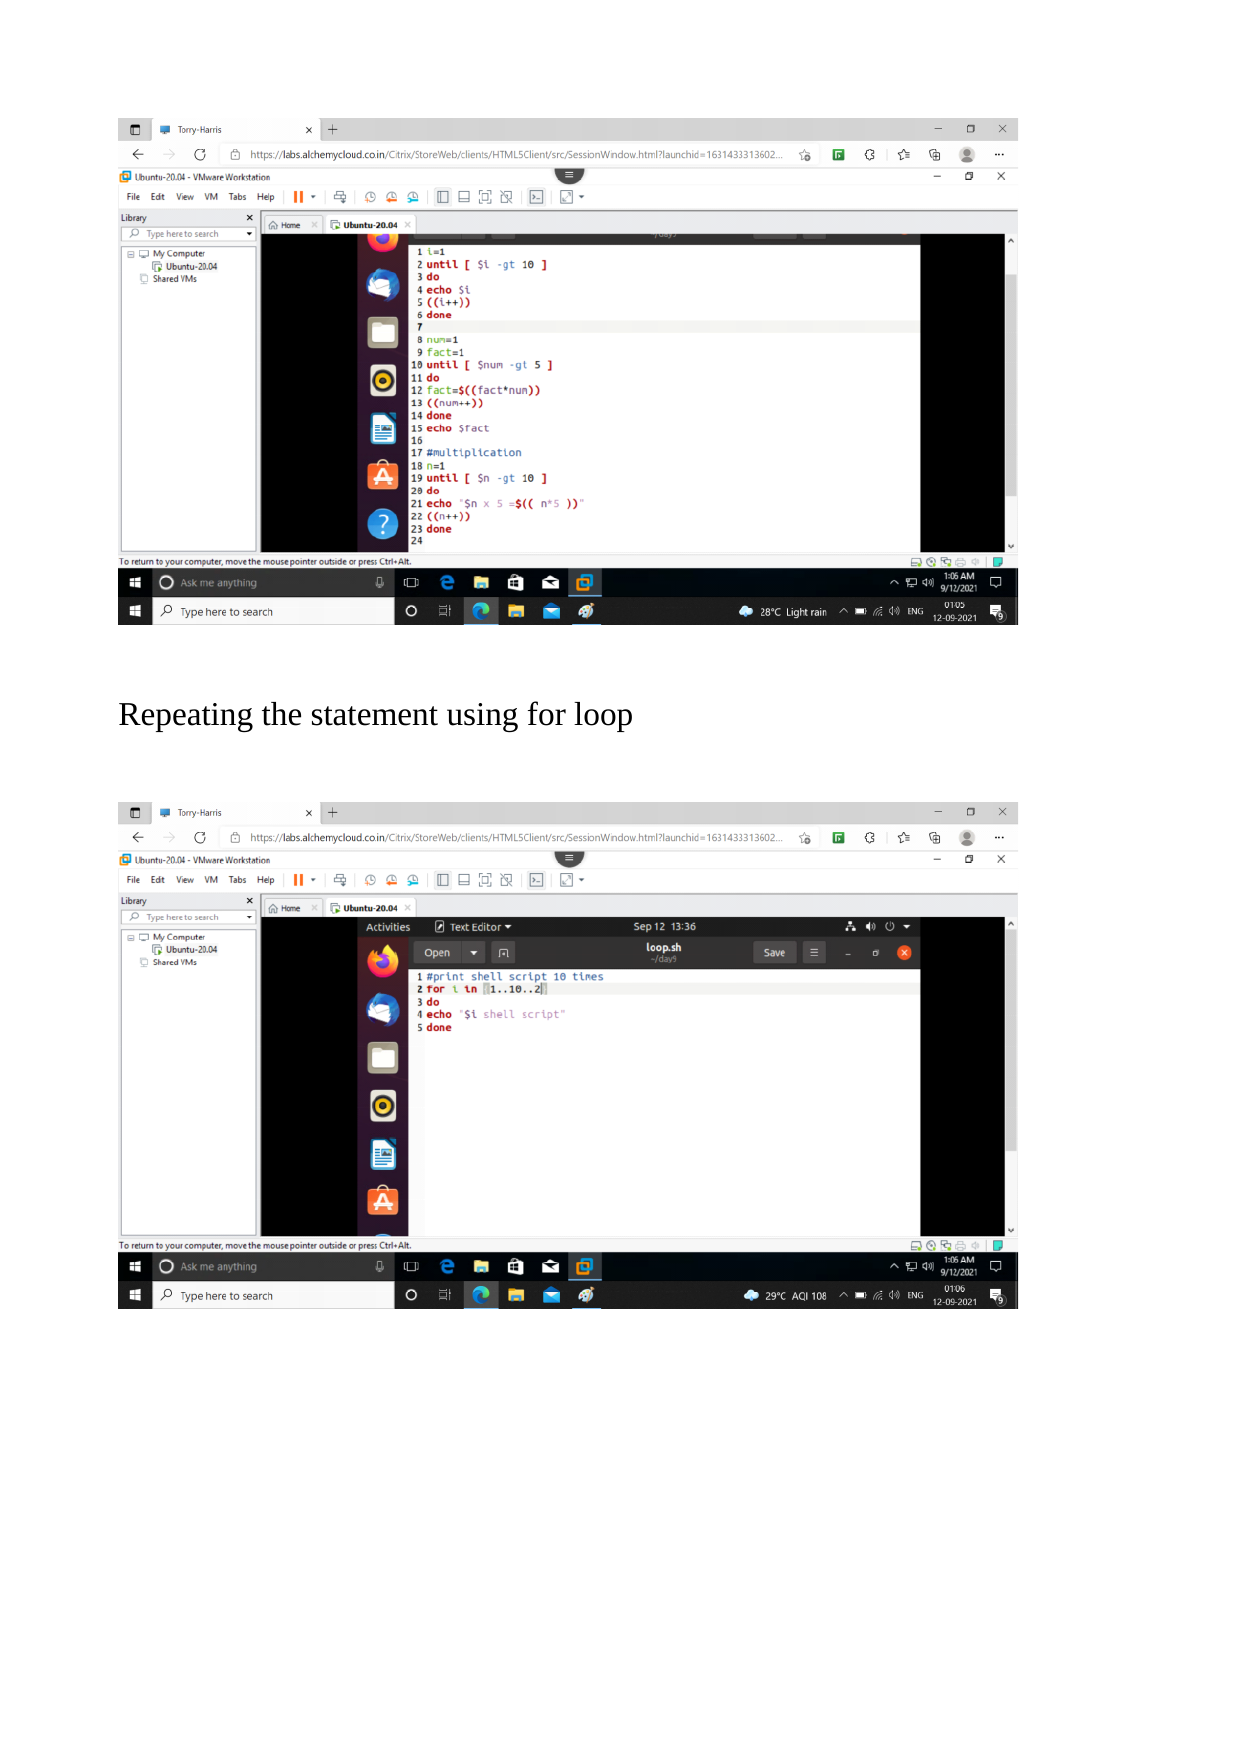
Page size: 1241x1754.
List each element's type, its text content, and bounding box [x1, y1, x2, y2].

text Repeating the statement using for loop [118, 694, 1122, 732]
